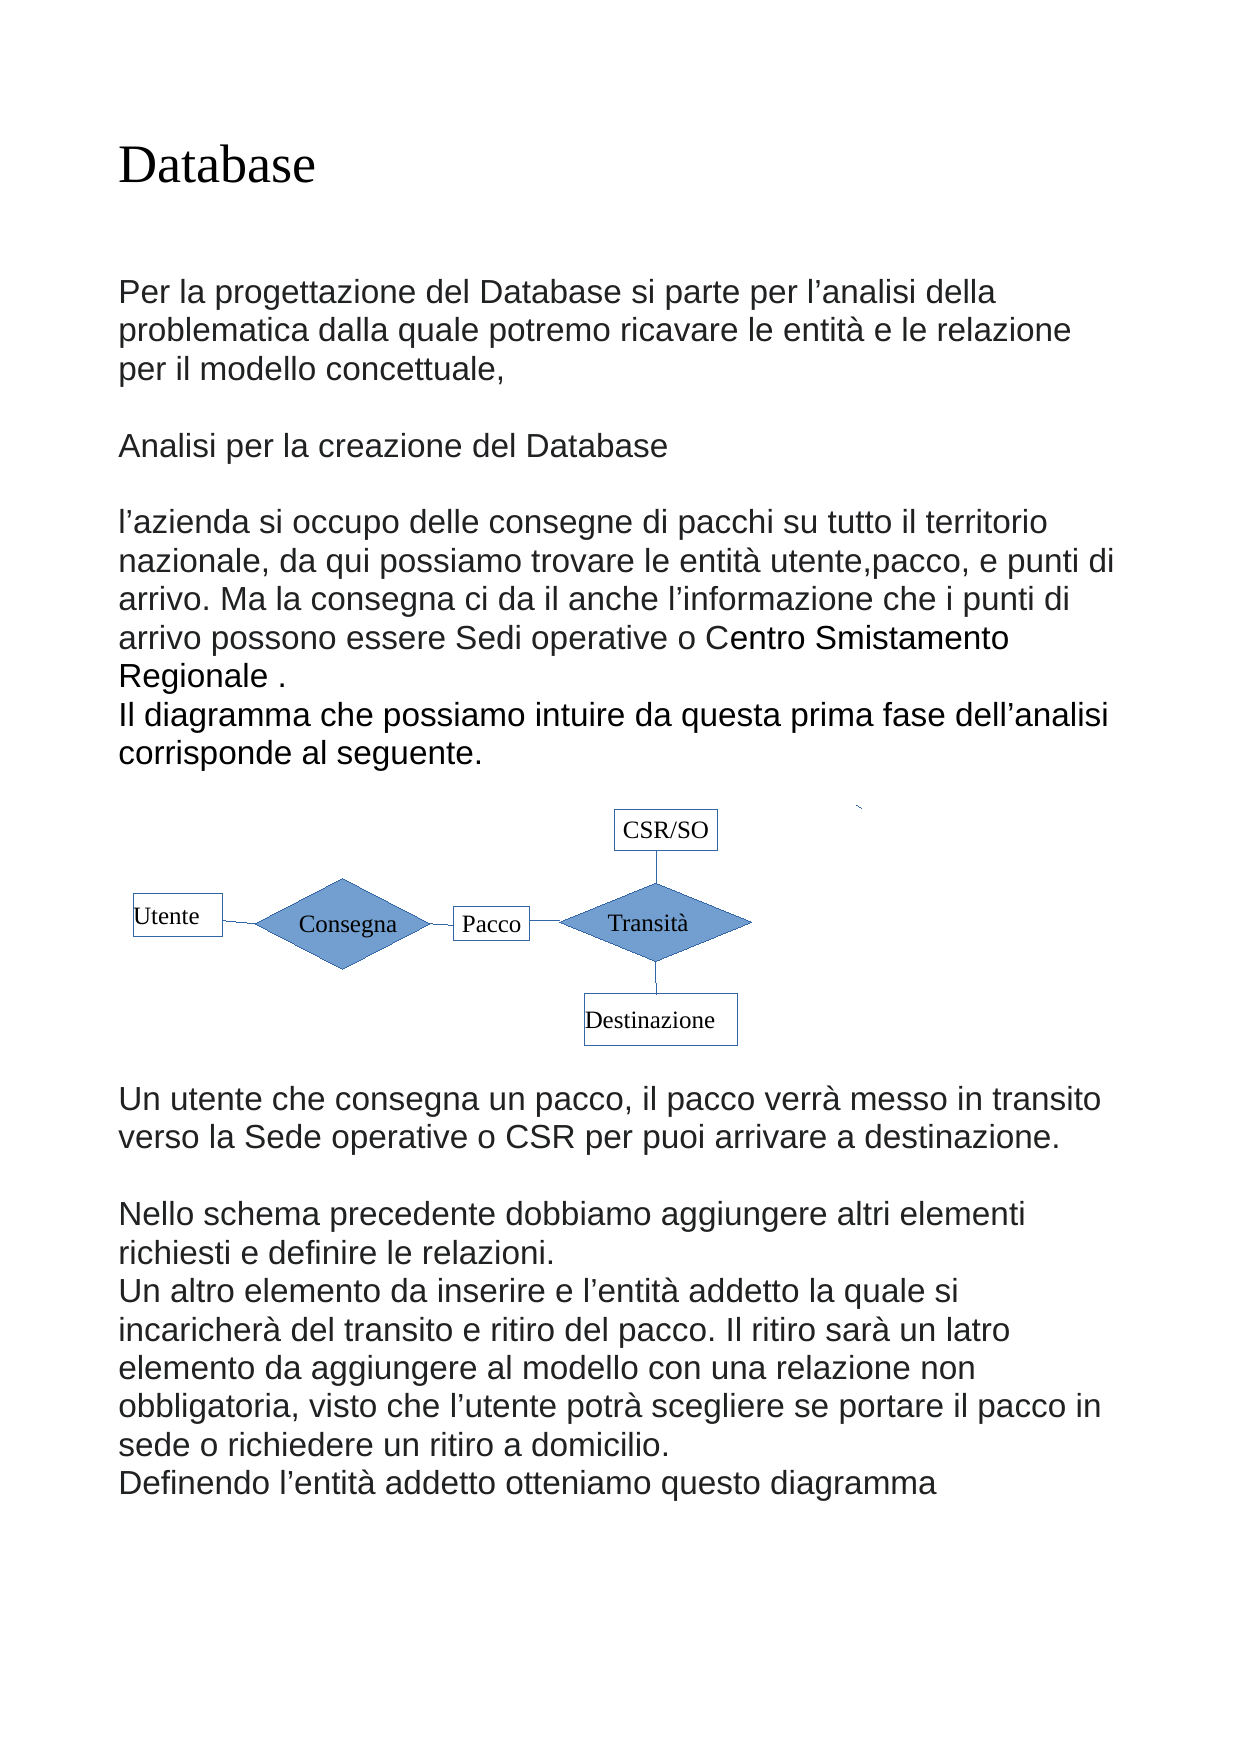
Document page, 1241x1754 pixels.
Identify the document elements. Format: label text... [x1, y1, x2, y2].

text Nello schema precedente dobbiamo aggiungere altri elementi richiesti e definire le relazioni. [118, 1194, 1122, 1271]
text Un utente che consegna un pacco, il pacco verrà messo in transito verso la Sede operative o CSR per puoi arrivare a destinazione. [118, 1079, 1122, 1156]
text Definendo l’entità addetto otteniamo questo diagramma [118, 1463, 1122, 1502]
text Per la progettazione del Database si parte per l’analisi della problematica dalla quale potremo ricavare le entità e le relazione per il modello concettuale, [118, 272, 1122, 387]
text l’azienda si occupo delle consegne di pacchi su tutto il territorio nazionale, da qui possiamo trovare le entità utente,pacco, e punti di arrivo. Ma la consegna ci da il anche l’informazione che i punti di arrivo possono essere Sedi operative o Centro Smistamento Regionale . [118, 502, 1122, 695]
text Analisi per la creazione del Database [118, 426, 1122, 464]
text Un altro elemento da inserire e l’entità addetto la quale si incaricherà del transito e ritiro del pacco. Il ritiro sarà un latro elemento da aggiungere al modello con una relazione non obbligatoria, visto che l’utente potrà scegliere se portare il pacco in sede o richiedere un ritiro a domicilio. [118, 1271, 1122, 1463]
text Il diagramma che possiamo intuire da questa prima fase dell’analisi corrisponde al seguente. [118, 695, 1122, 772]
